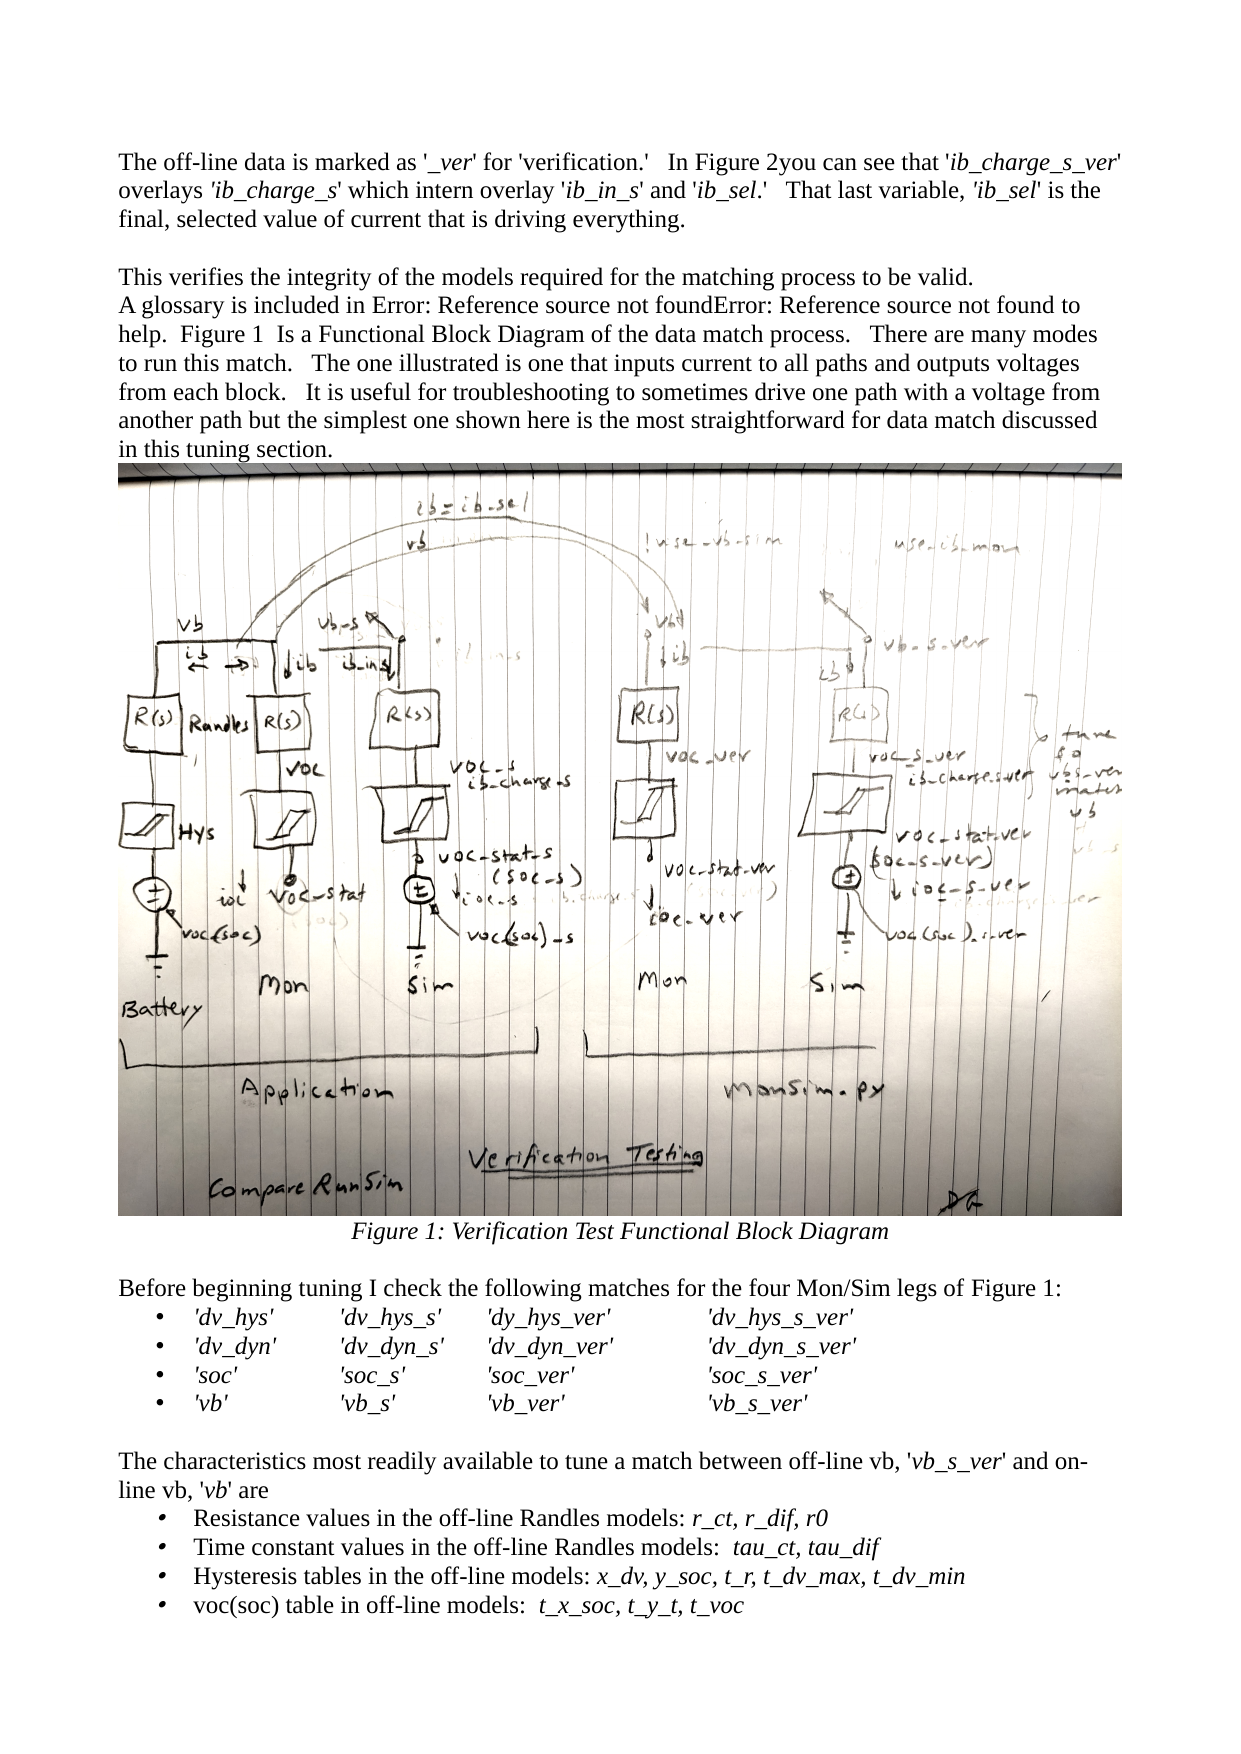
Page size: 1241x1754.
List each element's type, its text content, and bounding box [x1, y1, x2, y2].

list 'dv_hys' 'dv_hys_s' 'dy_hys_ver' 'dv_hys_s_ver' [156, 1302, 1122, 1331]
text This verifies the integrity of the models required for the matching process to be valid. [118, 262, 1122, 291]
text The off-line data is marked as '_ver' for 'verification.' In Figure 2you can see that 'ib_charge_s_ver' overlays 'ib_charge_s' which intern overlay 'ib_in_s' and 'ib_sel.' That last variable, 'ib_sel' is the final, selected value of current that is driving everything. [118, 147, 1122, 233]
list Resistance values in the off-line Randles models: r_ct, r_dif, r0 [156, 1503, 1122, 1532]
text Before beginning tuning I check the following matches for the four Mon/Sim legs of Figure 1: [118, 1273, 1122, 1302]
text The characteristics most readily available to tune a match between off-line vb, 'vb_s_ver' and on-line vb, 'vb' are [118, 1446, 1122, 1503]
list 'soc' 'soc_s' 'soc_ver' 'soc_s_ver' [156, 1360, 1122, 1388]
list 'vb' 'vb_s' 'vb_ver' 'vb_s_ver' [156, 1388, 1122, 1417]
picture [118, 463, 1122, 1216]
text Figure 1: Verification Test Functional Block Diagram [118, 1216, 1122, 1245]
list Time constant values in the off-line Randles models: tau_ct, tau_dif [156, 1532, 1122, 1561]
list 'dv_dyn' 'dv_dyn_s' 'dv_dyn_ver' 'dv_dyn_s_ver' [156, 1331, 1122, 1360]
list Hysteresis tables in the off-line models: x_dv, y_soc, t_r, t_dv_max, t_dv_min [156, 1561, 1122, 1590]
list voc(soc) table in off-line models: t_x_soc, t_y_t, t_voc [156, 1590, 1122, 1618]
text A glossary is included in Error: Reference source not foundError: Reference source not found to help. Figure 1 Is a Functional Block Diagram of the data match process. There are many modes to run this match. The one illustrated is one that inputs current to all paths and outputs voltages from each block. It is useful for troubleshooting to sometimes drive one path with a voltage from another path but the simplest one shown here is the most straightforward for data match discussed in this tuning section. [118, 291, 1122, 463]
